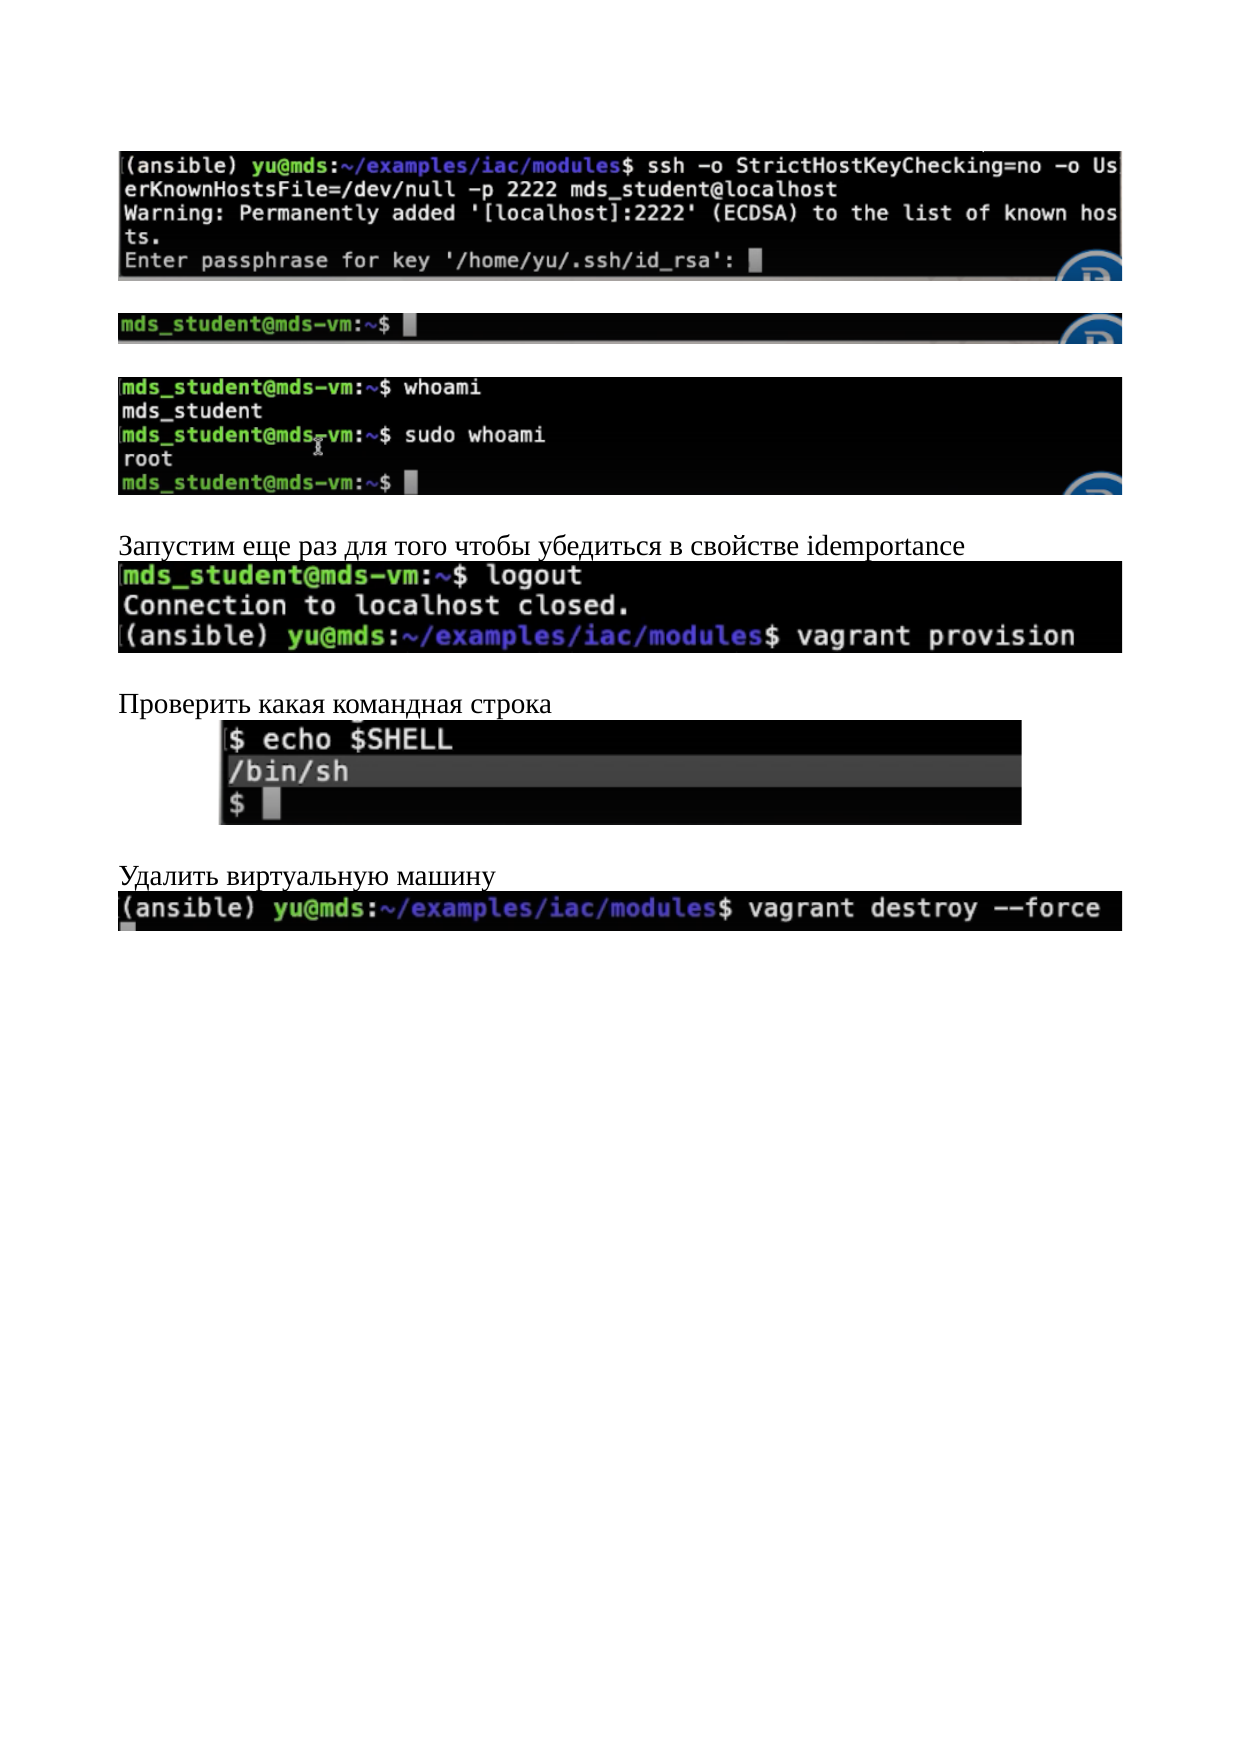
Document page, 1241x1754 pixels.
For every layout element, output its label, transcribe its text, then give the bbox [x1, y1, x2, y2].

text Проверить какая командная строка [118, 687, 1122, 720]
text Запустим еще раз для того чтобы убедиться в свойстве idemportance [118, 528, 1122, 561]
picture [118, 561, 1123, 653]
picture [218, 720, 1022, 825]
picture [118, 313, 1123, 344]
picture [118, 151, 1123, 281]
picture [118, 891, 1123, 931]
picture [118, 377, 1123, 495]
text Удалить виртуальную машину [118, 858, 1122, 891]
